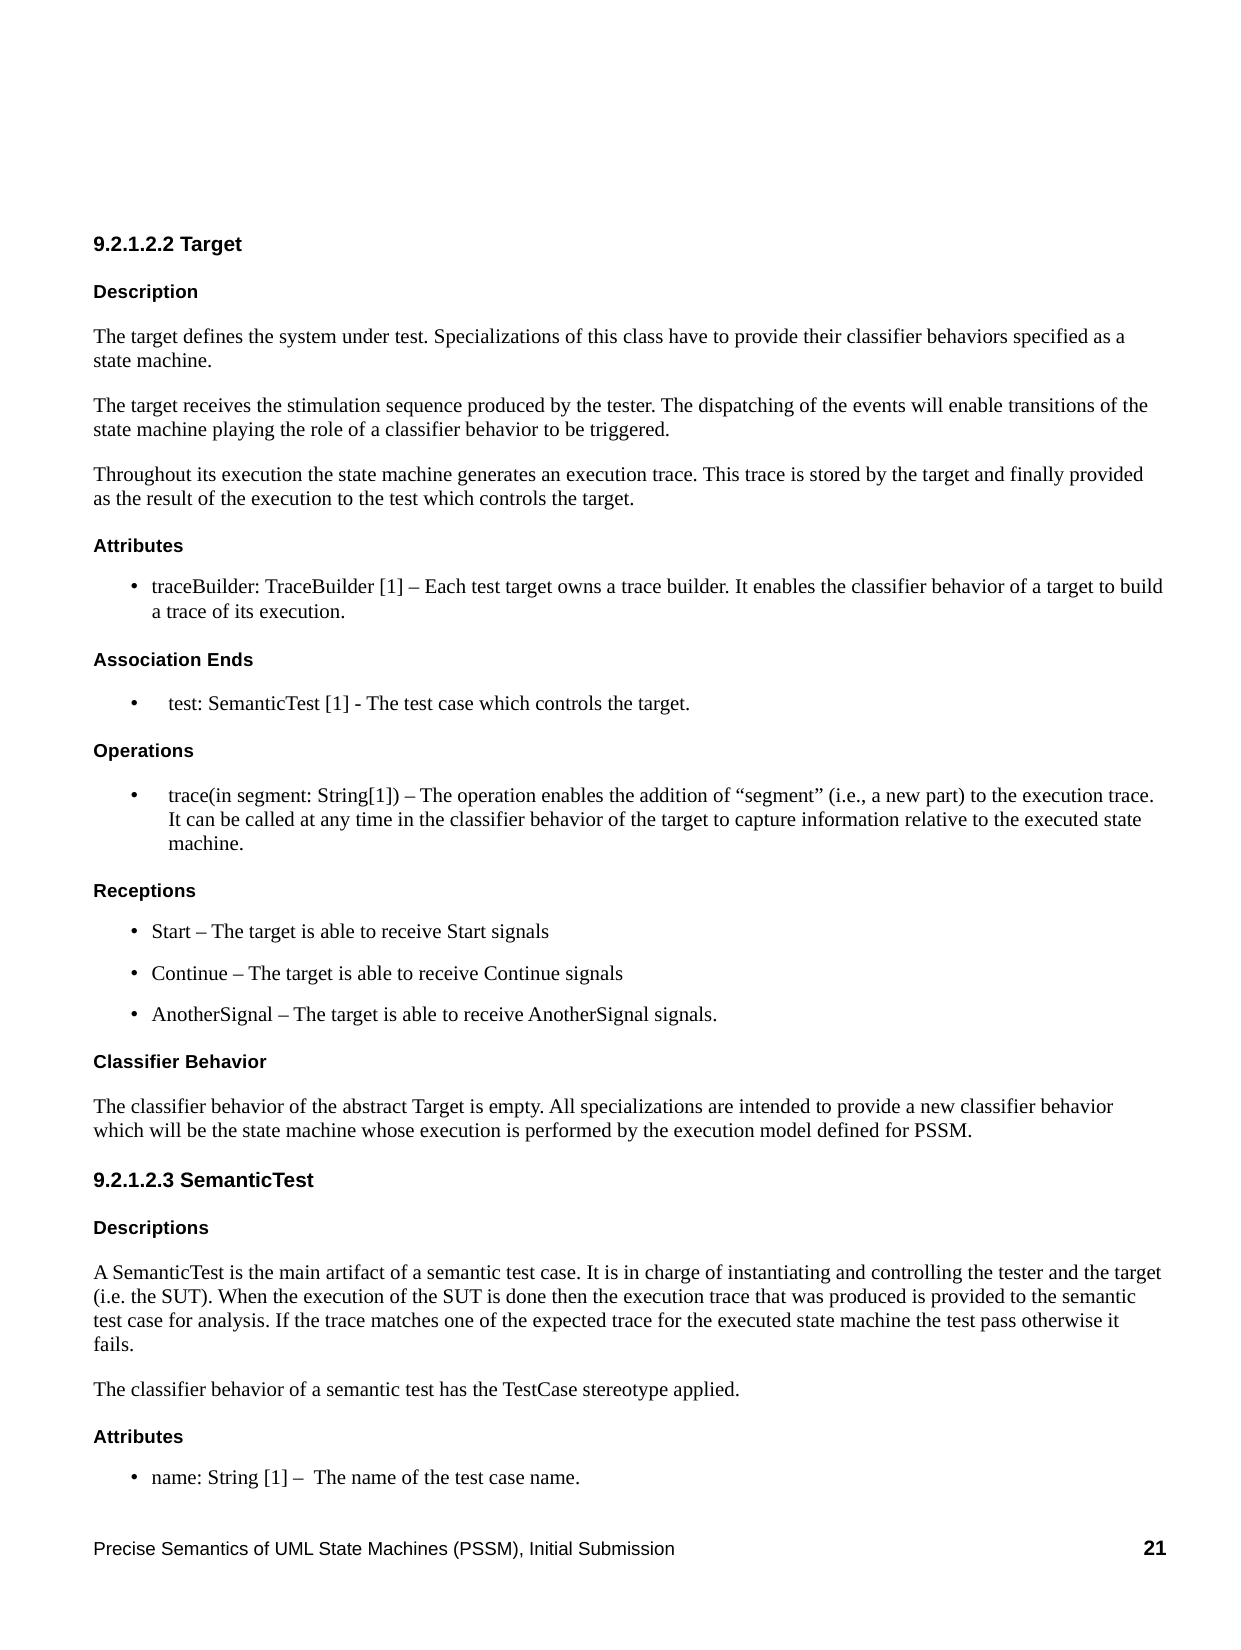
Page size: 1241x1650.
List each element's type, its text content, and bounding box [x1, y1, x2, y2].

list trace(in segment: String[1]) – The operation enables the addition of “segment” (i.e., a new part) to the execution trace. It can be called at any time in the classifier behavior of the target to capture information relative to the executed state machine. [131, 783, 1164, 855]
subtitle Attributes [93, 1426, 1164, 1448]
list test: SemanticTest [1] - The test case which controls the target. [131, 691, 1164, 715]
text The classifier behavior of the abstract Target is empty. All specializations are intended to provide a new classifier behavior which will be the state machine whose execution is performed by the execution model defined for PSSM. [93, 1094, 1164, 1142]
list Start – The target is able to receive Start signals [131, 918, 1164, 943]
subtitle Descriptions [93, 1217, 1164, 1239]
list AnotherSignal – The target is able to receive AnotherSignal signals. [131, 1001, 1164, 1026]
text Throughout its execution the state machine generates an execution trace. This trace is stored by the target and finally provided as the result of the execution to the test which controls the target. [93, 462, 1164, 510]
text The target receives the stimulation sequence produced by the tester. The dispatching of the events will enable transitions of the state machine playing the role of a classifier behavior to be triggered. [93, 393, 1164, 441]
list name: String [1] – The name of the test case name. [131, 1464, 1164, 1489]
subtitle Target [93, 231, 1164, 256]
subtitle Attributes [93, 535, 1164, 557]
subtitle Classifier Behavior [93, 1051, 1164, 1073]
subtitle Description [93, 281, 1164, 303]
subtitle Operations [93, 740, 1164, 762]
text The target defines the system under test. Specializations of this class have to provide their classifier behaviors specified as a state machine. [93, 324, 1164, 372]
list traceBuilder: TraceBuilder [1] – Each test target owns a trace builder. It enables the classifier behavior of a target to build a trace of its execution. [131, 573, 1164, 623]
list Continue – The target is able to receive Continue signals [131, 960, 1164, 985]
text A SemanticTest is the main artifact of a semantic test case. It is in charge of instantiating and controlling the tester and the target (i.e. the SUT). When the execution of the SUT is done then the execution trace that was produced is provided to the semantic test case for analysis. If the trace matches one of the expected trace for the executed state machine the test pass otherwise it fails. [93, 1260, 1164, 1356]
subtitle SemanticTest [93, 1167, 1164, 1192]
subtitle Receptions [93, 880, 1164, 901]
text The classifier behavior of a semantic test has the TestCase stereotype applied. [93, 1377, 1164, 1401]
subtitle Association Ends [93, 648, 1164, 670]
